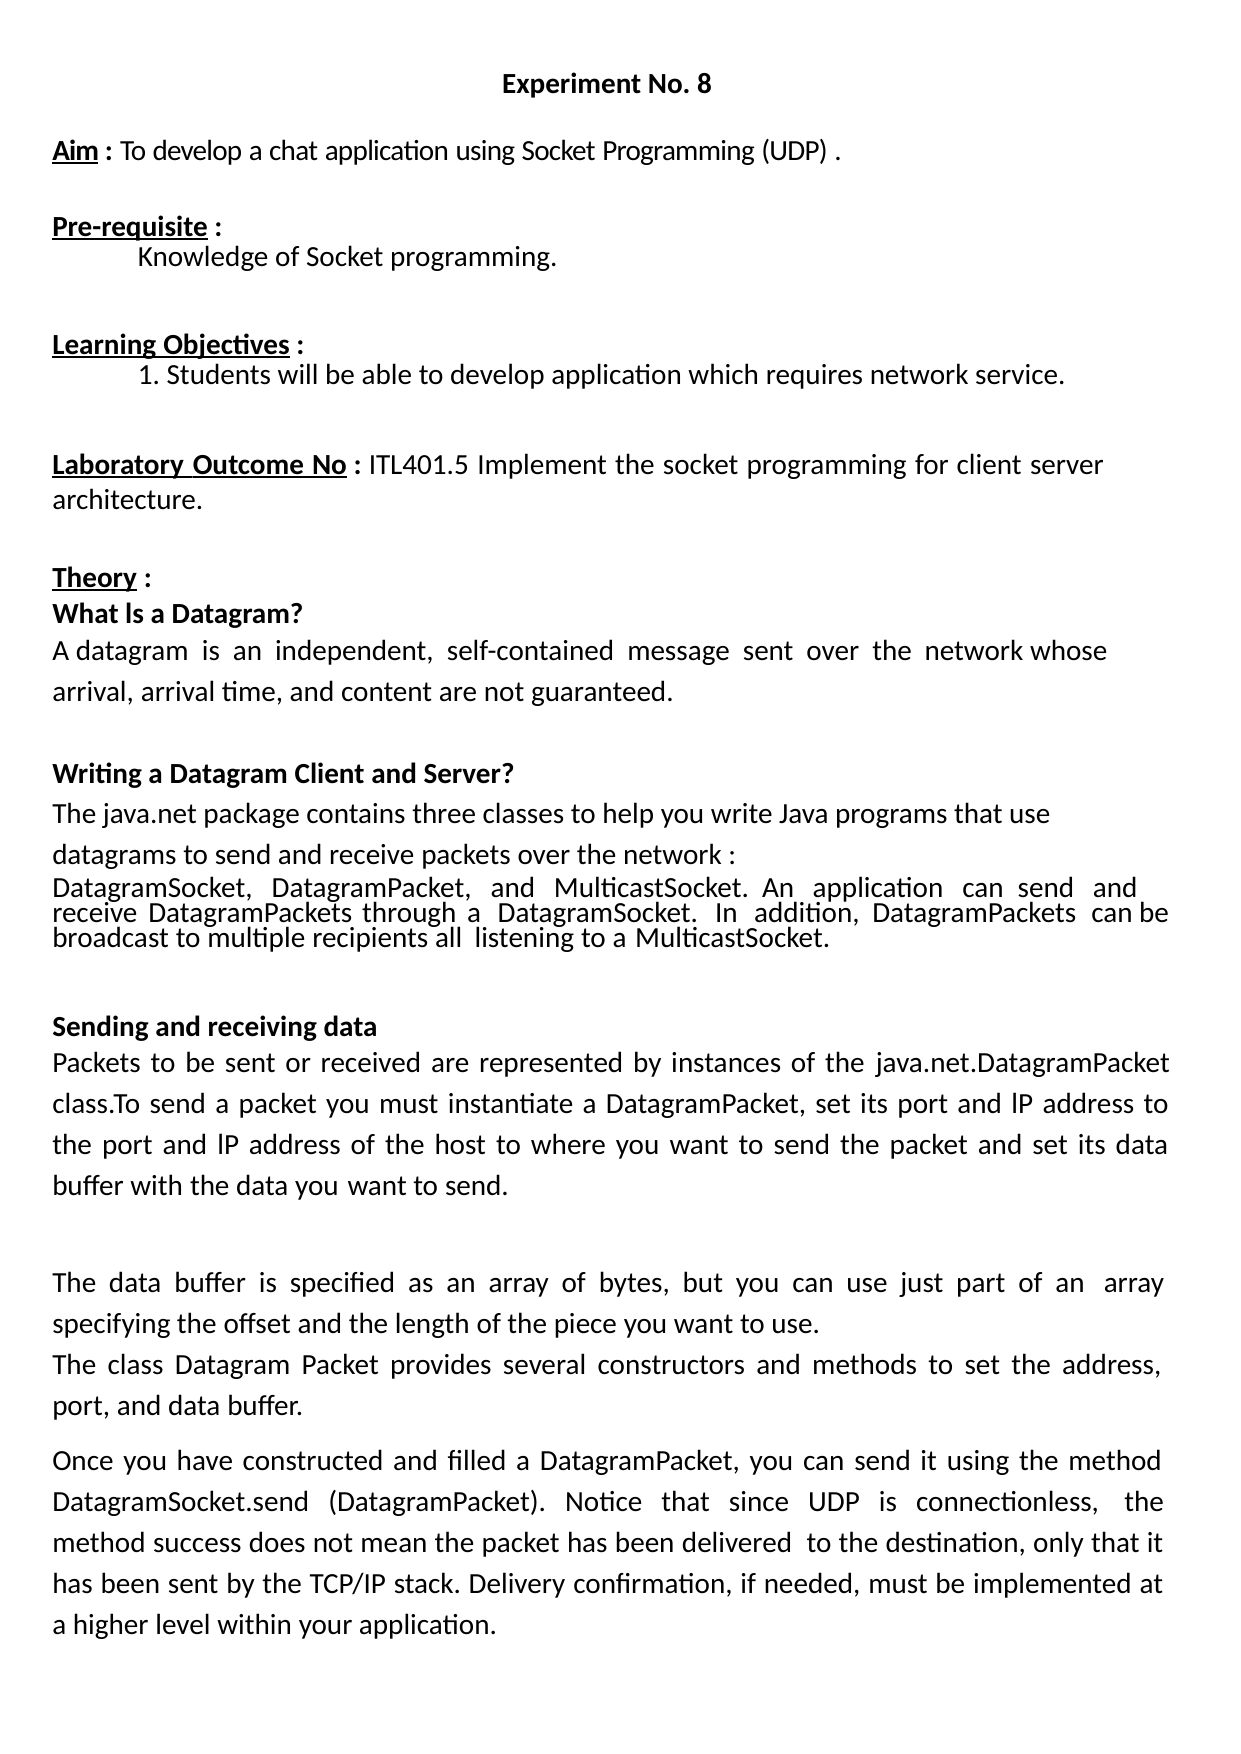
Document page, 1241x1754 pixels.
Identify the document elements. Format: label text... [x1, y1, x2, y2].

subtitle Pre-requisite : [52, 210, 1187, 243]
subtitle Learning Objectives : [52, 328, 1187, 361]
subtitle Writing a Datagram Client and Server? [52, 755, 1187, 790]
text The data buffer is specified as an array of bytes, but you can use just part of an array specifying the offset and the length of the piece you want to use. [52, 1264, 1164, 1341]
text 1. Students will be able to develop application which requires network service. [138, 361, 1187, 390]
subtitle Theory : [52, 559, 1187, 595]
text Experiment No. 8 [52, 65, 1162, 101]
text Knowledge of Socket programming. [138, 243, 1187, 272]
text Once you have constructed and filled a DatagramPacket, you can send it using the method DatagramSocket.send (DatagramPacket). Notice that since UDP is connectionless, the method success does not mean the packet has been delivered to the destination, only that it has been sent by the TCP/IP stack. Delivery confirmation, if needed, must be implemented at a higher level within your application. [52, 1442, 1164, 1642]
text The class Datagram Packet provides several constructors and methods to set the address, port, and data buffer. [52, 1346, 1163, 1422]
subtitle Sending and receiving data [52, 1008, 1187, 1043]
text DatagramSocket, DatagramPacket, and MulticastSocket. An application can send and receive DatagramPackets through a DatagramSocket. In addition, DatagramPackets can be broadcast to multiple recipients all listening to a MulticastSocket. [52, 877, 1187, 952]
text Aim : To develop a chat application using Socket Programming (UDP) . [52, 132, 1187, 168]
subtitle What ls a Datagram? [52, 595, 1187, 630]
text Laboratory Outcome No : ITL401.5 Implement the socket programming for client server architecture. [52, 446, 1187, 517]
text The java.net package contains three classes to help you write Java programs that use datagrams to send and receive packets over the network : [52, 795, 1165, 872]
text Packets to be sent or received are represented by instances of the java.net.DatagramPacket class.To send a packet you must instantiate a DatagramPacket, set its port and lP address to the port and lP address of the host to where you want to send the packet and set its data buffer with the data you want to send. [52, 1044, 1170, 1203]
text A datagram is an independent, self-contained message sent over the network whose arrival, arrival time, and content are not guaranteed. [52, 632, 1165, 708]
